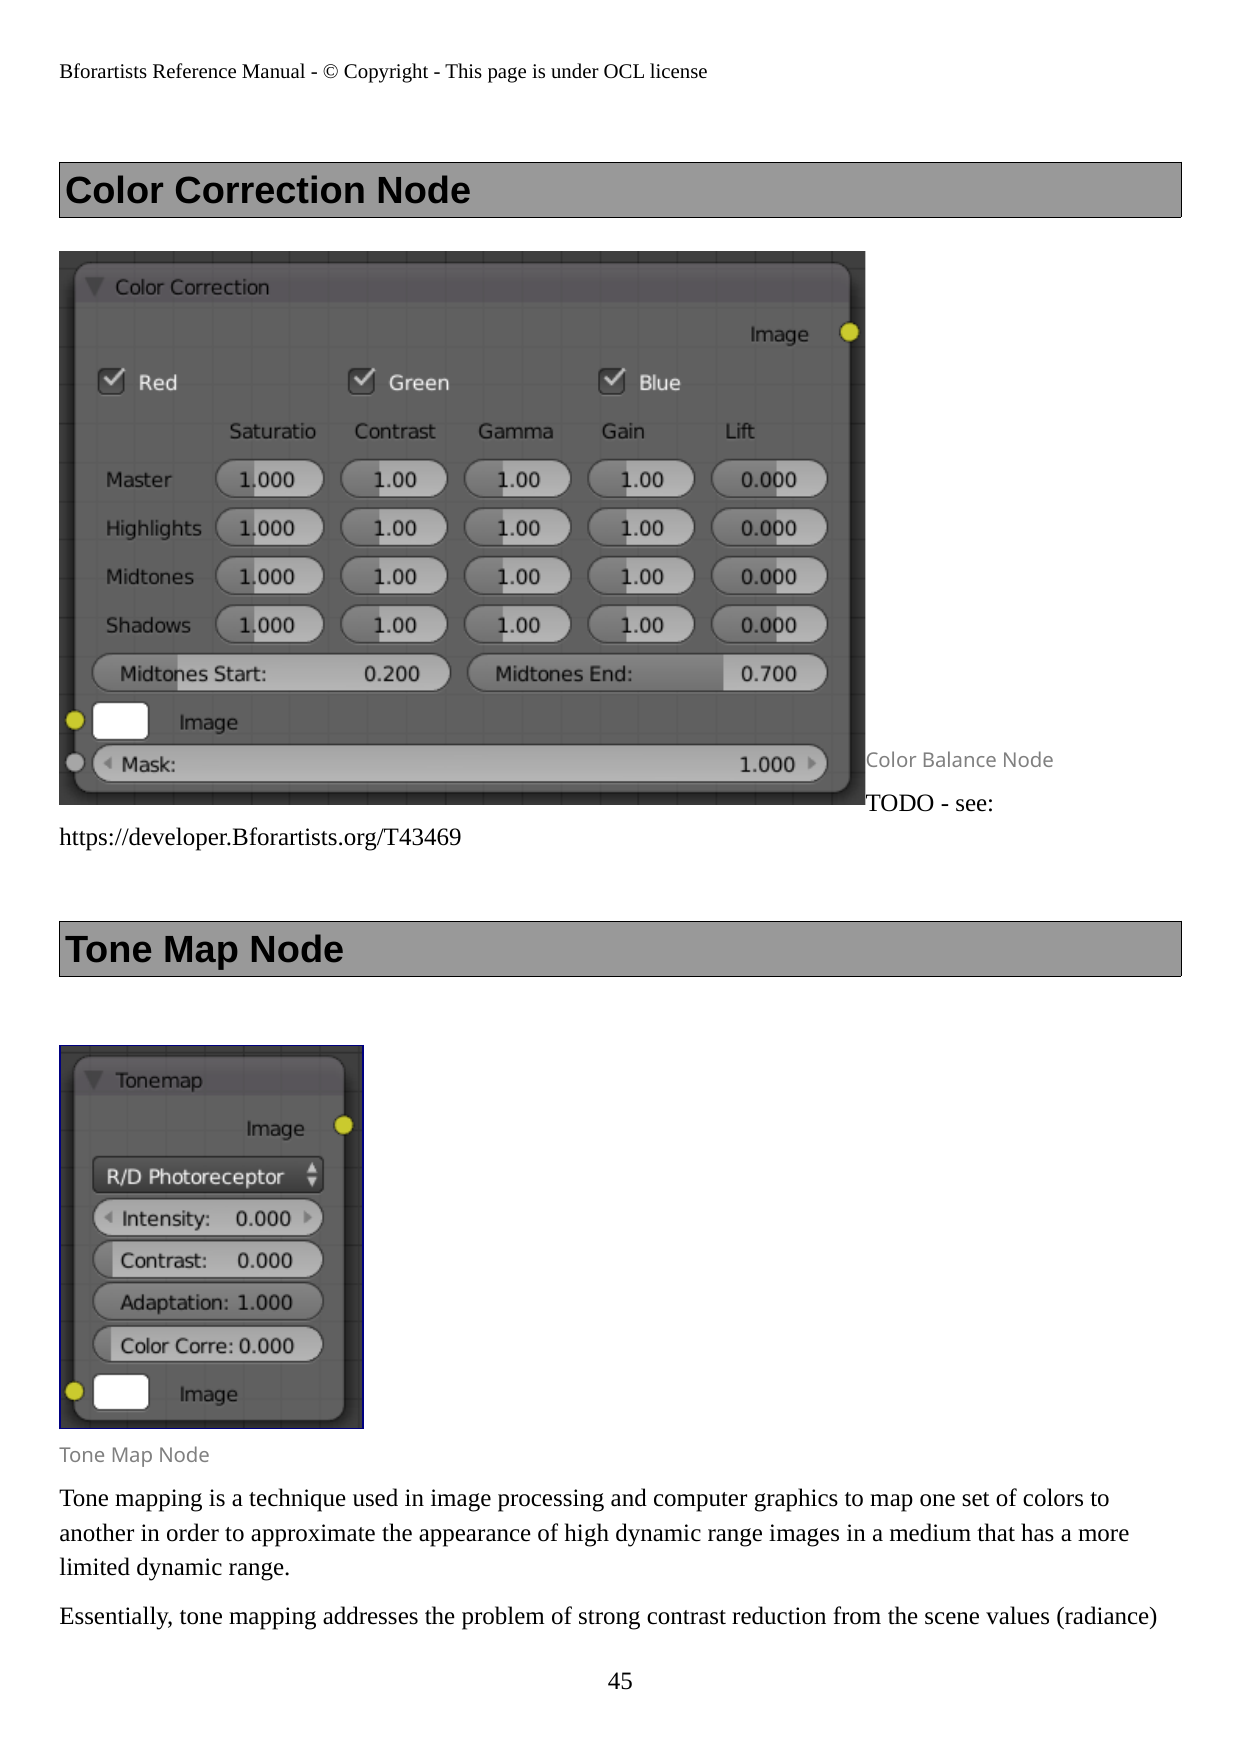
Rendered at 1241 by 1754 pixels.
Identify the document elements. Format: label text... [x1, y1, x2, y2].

picture [59, 251, 866, 805]
text Color Balance Node [866, 742, 1181, 773]
picture [61, 1046, 362, 1428]
table_header Color Correction Node [60, 163, 1181, 217]
text Essentially, tone mapping addresses the problem of strong contrast reduction from the scene values (radiance) [59, 1601, 1181, 1630]
table_header Tone Map Node [60, 922, 1181, 976]
text Tone Map Node [59, 1437, 1181, 1468]
text TODO - see: https://developer.Bforartists.org/T43469 [59, 788, 1181, 851]
text Tone mapping is a technique used in image processing and computer graphics to map one set of colors to another in order to approximate the appearance of high dynamic range images in a medium that has a more limited dynamic range. [59, 1483, 1181, 1581]
